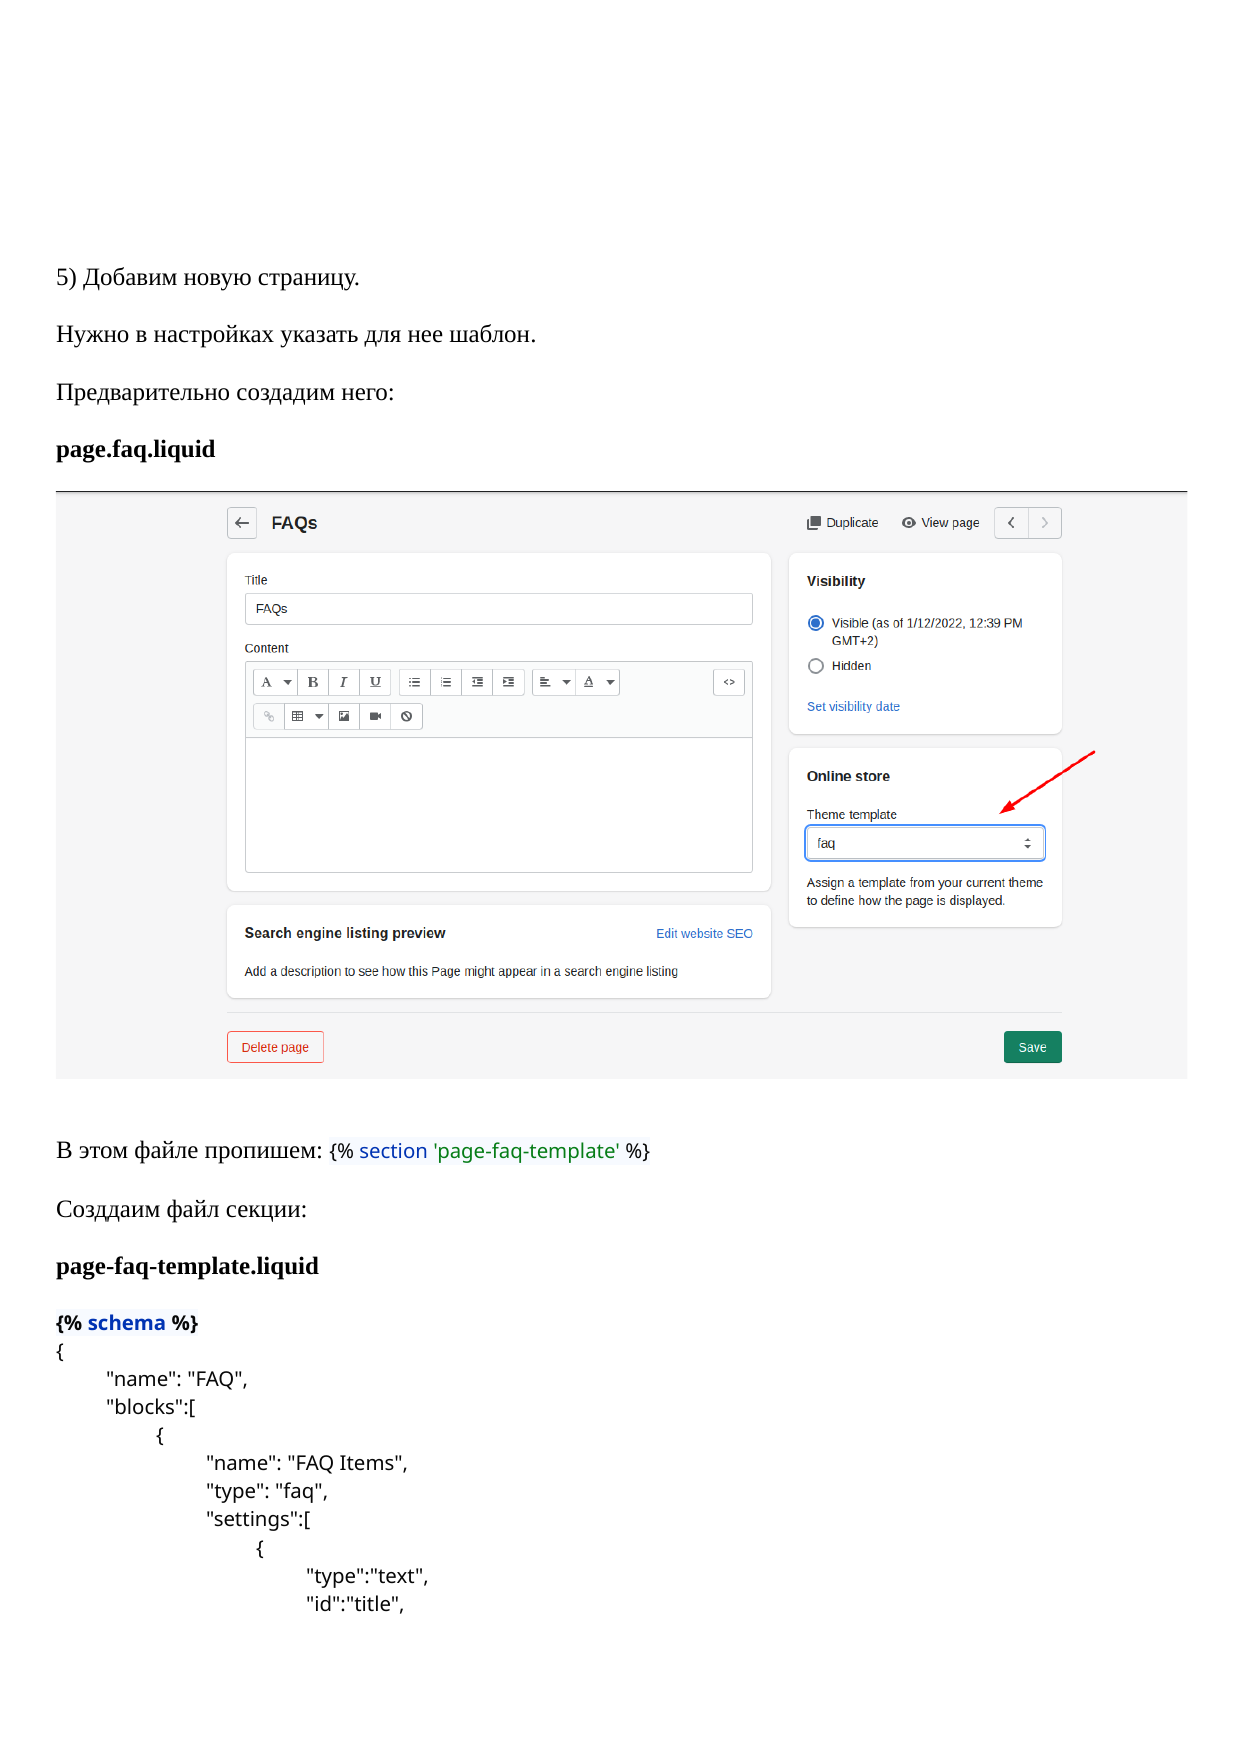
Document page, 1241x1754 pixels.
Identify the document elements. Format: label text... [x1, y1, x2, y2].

picture [55, 491, 1188, 1079]
text Нужно в настройках указать для нее шаблон. [56, 319, 1187, 348]
text Созддаим файл секции: [56, 1194, 1187, 1222]
text "name": "FAQ", [56, 1364, 1187, 1392]
text {% schema %} [56, 1309, 1187, 1336]
text "name": "FAQ Items", [56, 1449, 1187, 1477]
text В этом файле пропишем: {% section 'page-faq-template' %} [56, 1136, 1187, 1165]
text Предварительно создадим него: [56, 377, 1187, 406]
text { [56, 1336, 1187, 1364]
text { [56, 1533, 1187, 1561]
text "settings":[ [56, 1505, 1187, 1533]
text "type": "faq", [56, 1477, 1187, 1505]
text 5) Добавим новую страницу. [56, 262, 1187, 291]
text "id":"title", [56, 1589, 1187, 1617]
text page-faq-template.liquid [56, 1251, 1187, 1280]
text "type":"text", [56, 1561, 1187, 1589]
text page.faq.liquid [56, 434, 1187, 463]
text "blocks":[ [56, 1392, 1187, 1421]
text { [56, 1421, 1187, 1449]
